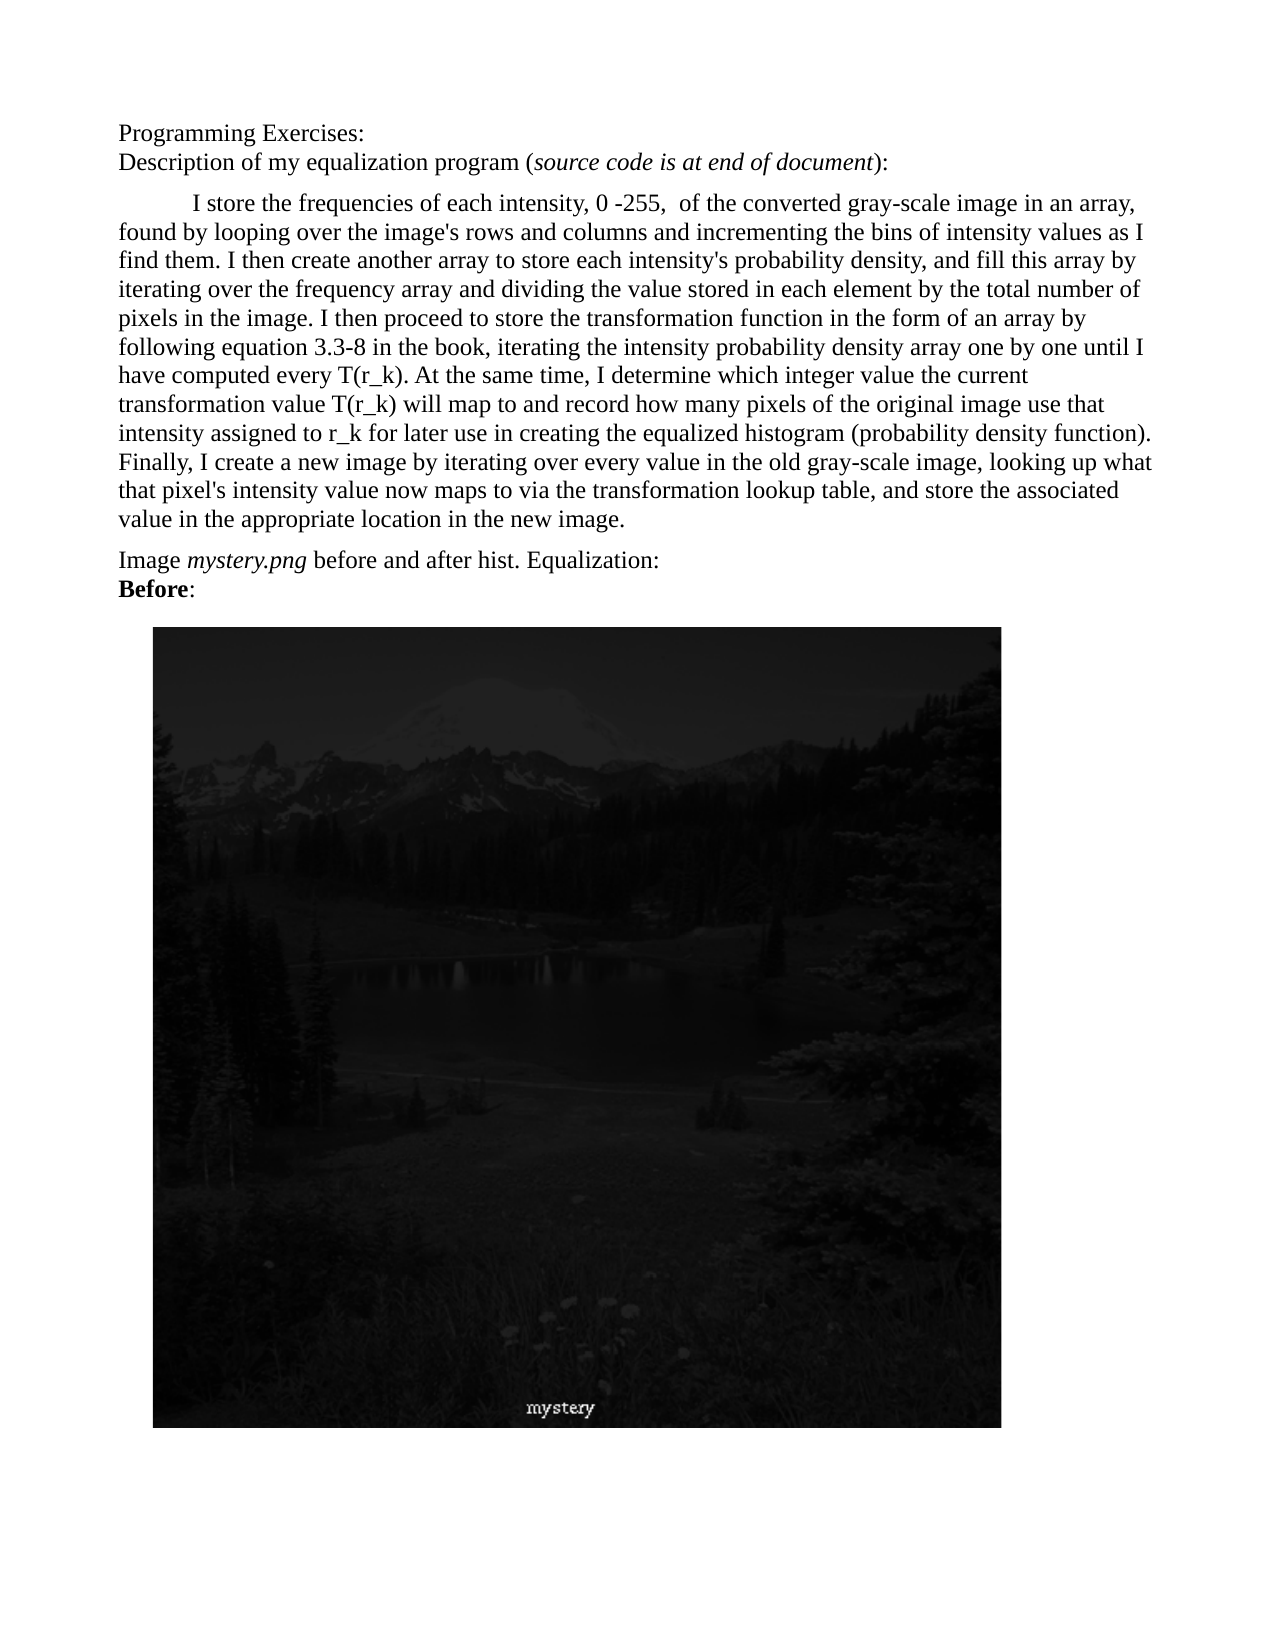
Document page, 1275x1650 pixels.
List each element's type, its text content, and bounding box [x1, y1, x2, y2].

text Programming Exercises: [118, 118, 1157, 147]
text Image mystery.png before and after hist. Equalization: [118, 546, 1157, 574]
text I store the frequencies of each intensity, 0 -255, of the converted gray-scale image in an array, found by looping over the image's rows and columns and incrementing the bins of intensity values as I find them. I then create another array to store each intensity's probability density, and fill this array by iterating over the frequency array and dividing the value stored in each element by the total number of pixels in the image. I then proceed to store the transformation function in the form of an array by following equation 3.3-8 in the book, iterating the intensity probability density array one by one until I have computed every T(r_k). At the same time, I determine which integer value the current transformation value T(r_k) will map to and record how many pixels of the original image use that intensity assigned to r_k for later use in creating the equalized histogram (probability density function). Finally, I create a new image by iterating over every value in the old gray-scale image, looking up what that pixel's intensity value now maps to via the transformation lookup table, and store the associated value in the appropriate location in the new image. [118, 188, 1157, 533]
text Before: [118, 574, 1157, 603]
text Description of my equalization program (source code is at end of document): [118, 147, 1157, 176]
picture [152, 627, 1002, 1428]
